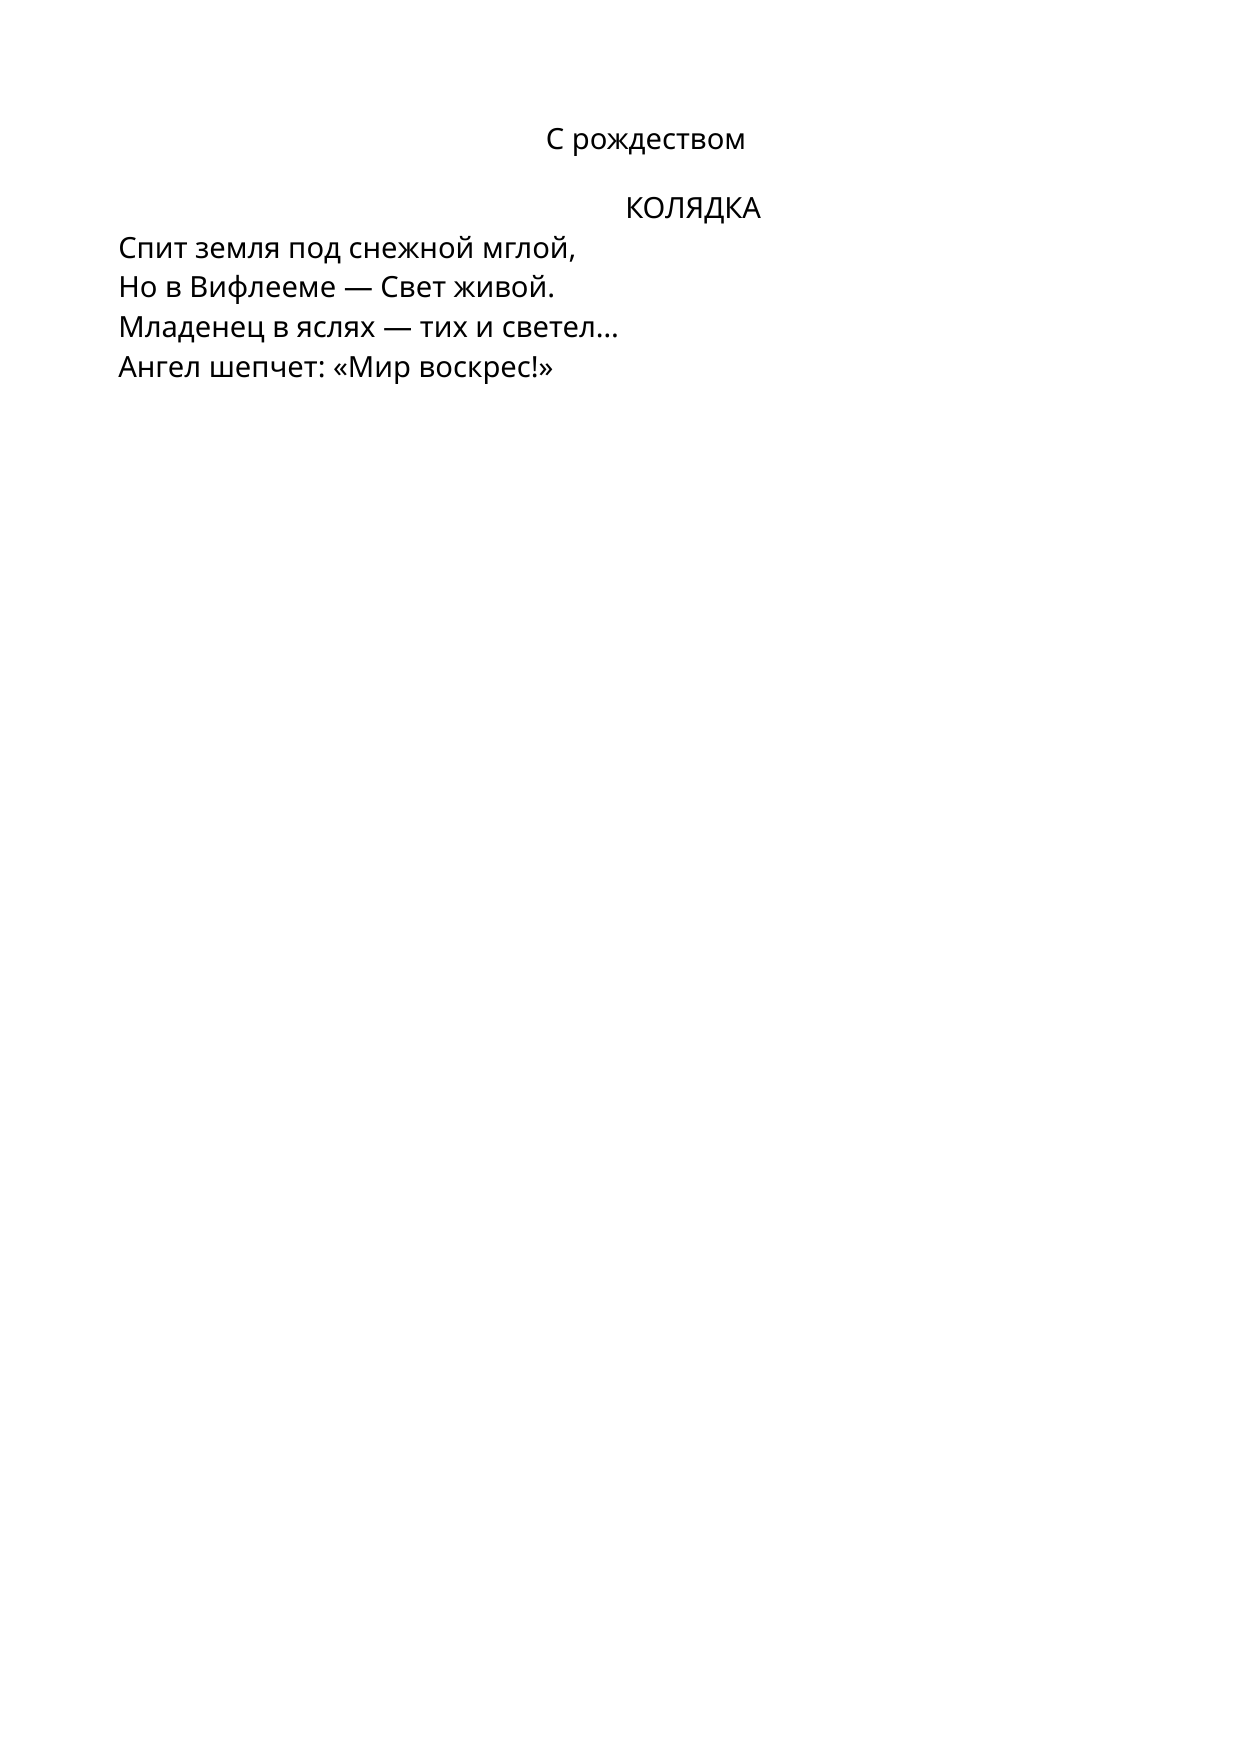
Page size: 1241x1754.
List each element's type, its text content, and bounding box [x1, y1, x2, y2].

text Младенец в яслях — тих и светел… [118, 306, 1181, 346]
text Но в Вифлееме — Свет живой. [118, 267, 1181, 306]
text КОЛЯДКА [118, 187, 1181, 227]
text Ангел шепчет: «Мир воскрес!» [118, 346, 1181, 386]
text Спит земля под снежной мглой, [118, 227, 1181, 267]
